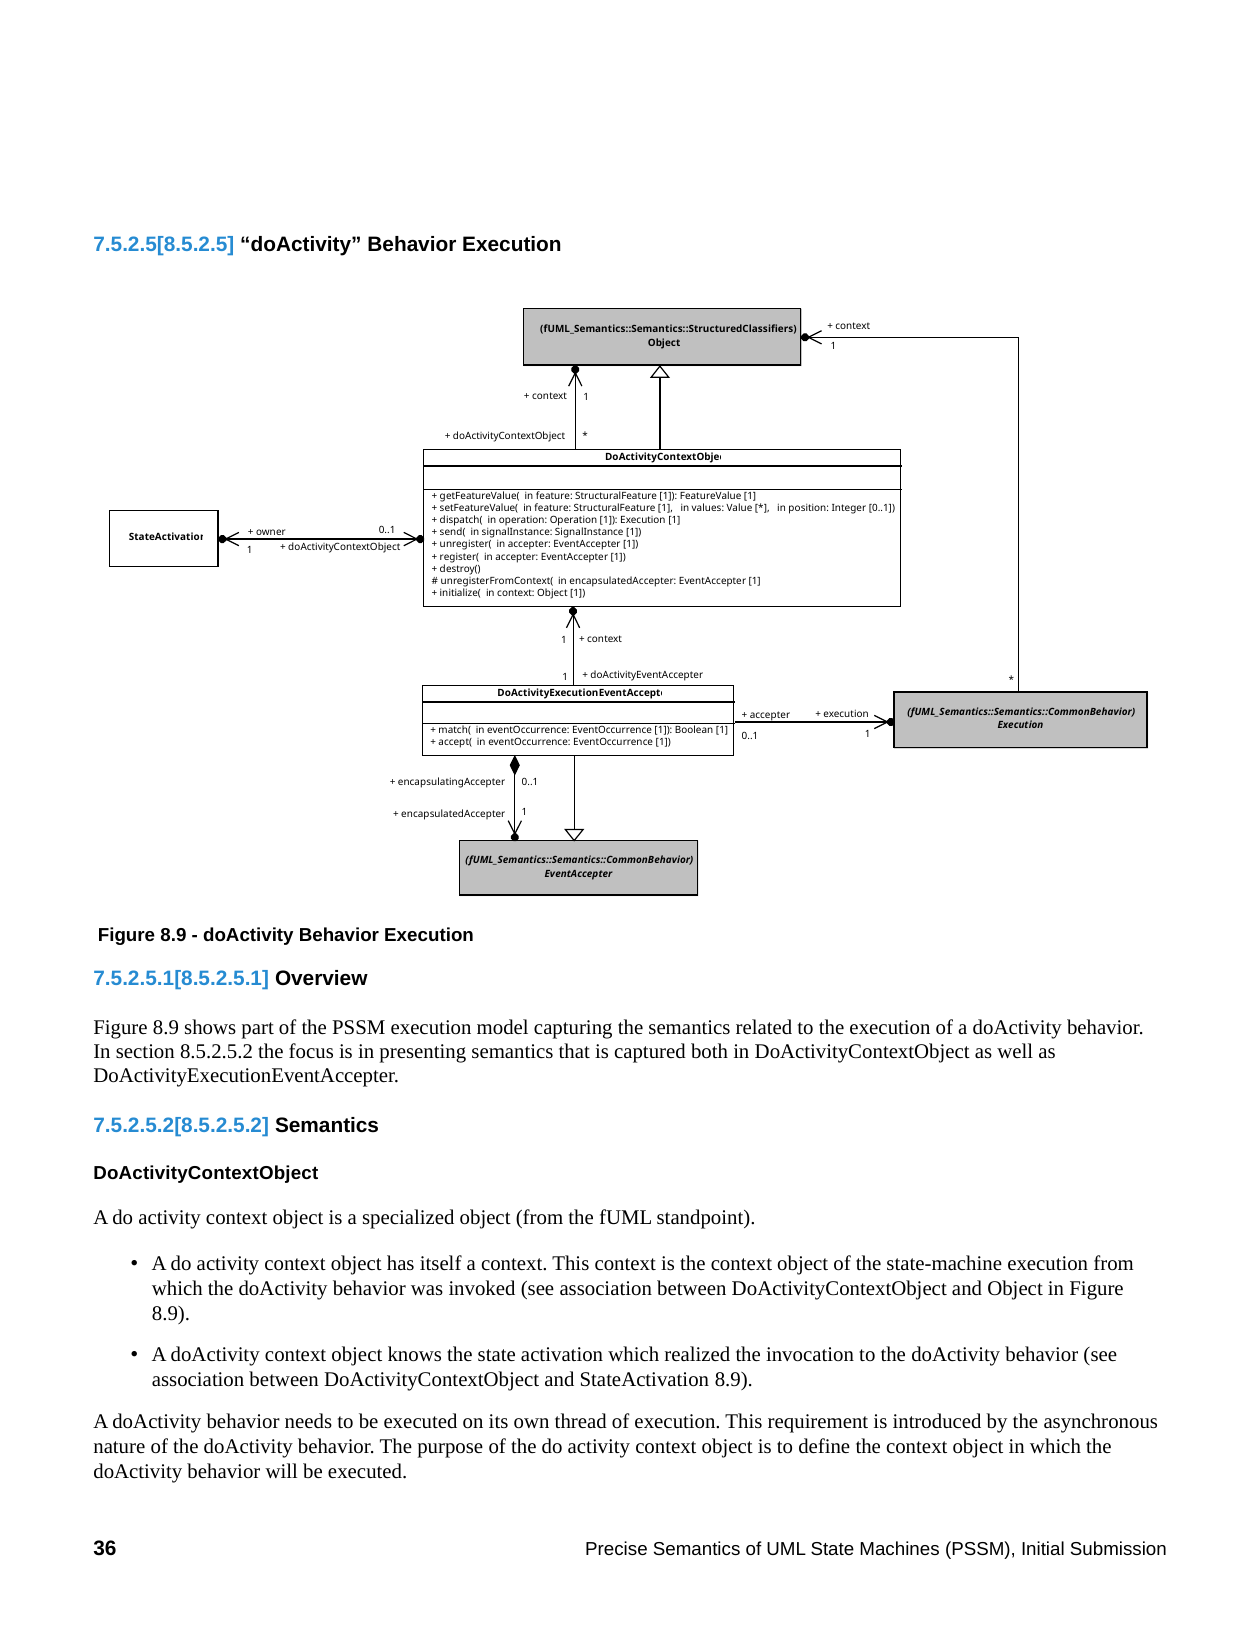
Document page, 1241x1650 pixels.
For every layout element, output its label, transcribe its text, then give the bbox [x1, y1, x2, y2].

text A do activity context object is a specialized object (from the fUML standpoint). [93, 1204, 1164, 1229]
subtitle Semantics [93, 1112, 1164, 1137]
text Figure 8.9 shows part of the PSSM execution model capturing the semantics related to the execution of a doActivity behavior. In section 8.5.2.5.2 the focus is in presenting semantics that is captured both in DoActivityContextObject as well as DoActivityExecutionEventAccepter. [93, 1015, 1164, 1087]
subtitle DoActivityContextObject [93, 1162, 1164, 1183]
subtitle “doActivity” Behavior Execution [93, 231, 1164, 256]
subtitle Overview [93, 281, 1164, 990]
list A doActivity context object knows the state activation which realized the invocation to the doActivity behavior (see association between DoActivityContextObject and StateActivation 8.9). [131, 1341, 1164, 1391]
text Figure 8.9 - doActivity Behavior Execution [98, 923, 1159, 945]
list A do activity context object has itself a context. This context is the context object of the state-machine execution from which the doActivity behavior was invoked (see association between DoActivityContextObject and Object in Figure 8.9). [131, 1250, 1164, 1325]
text A doActivity behavior needs to be executed on its own thread of execution. This requirement is introduced by the asynchronous nature of the doActivity behavior. The purpose of the do activity context object is to define the context object in which the doActivity behavior will be executed. [93, 1408, 1164, 1483]
